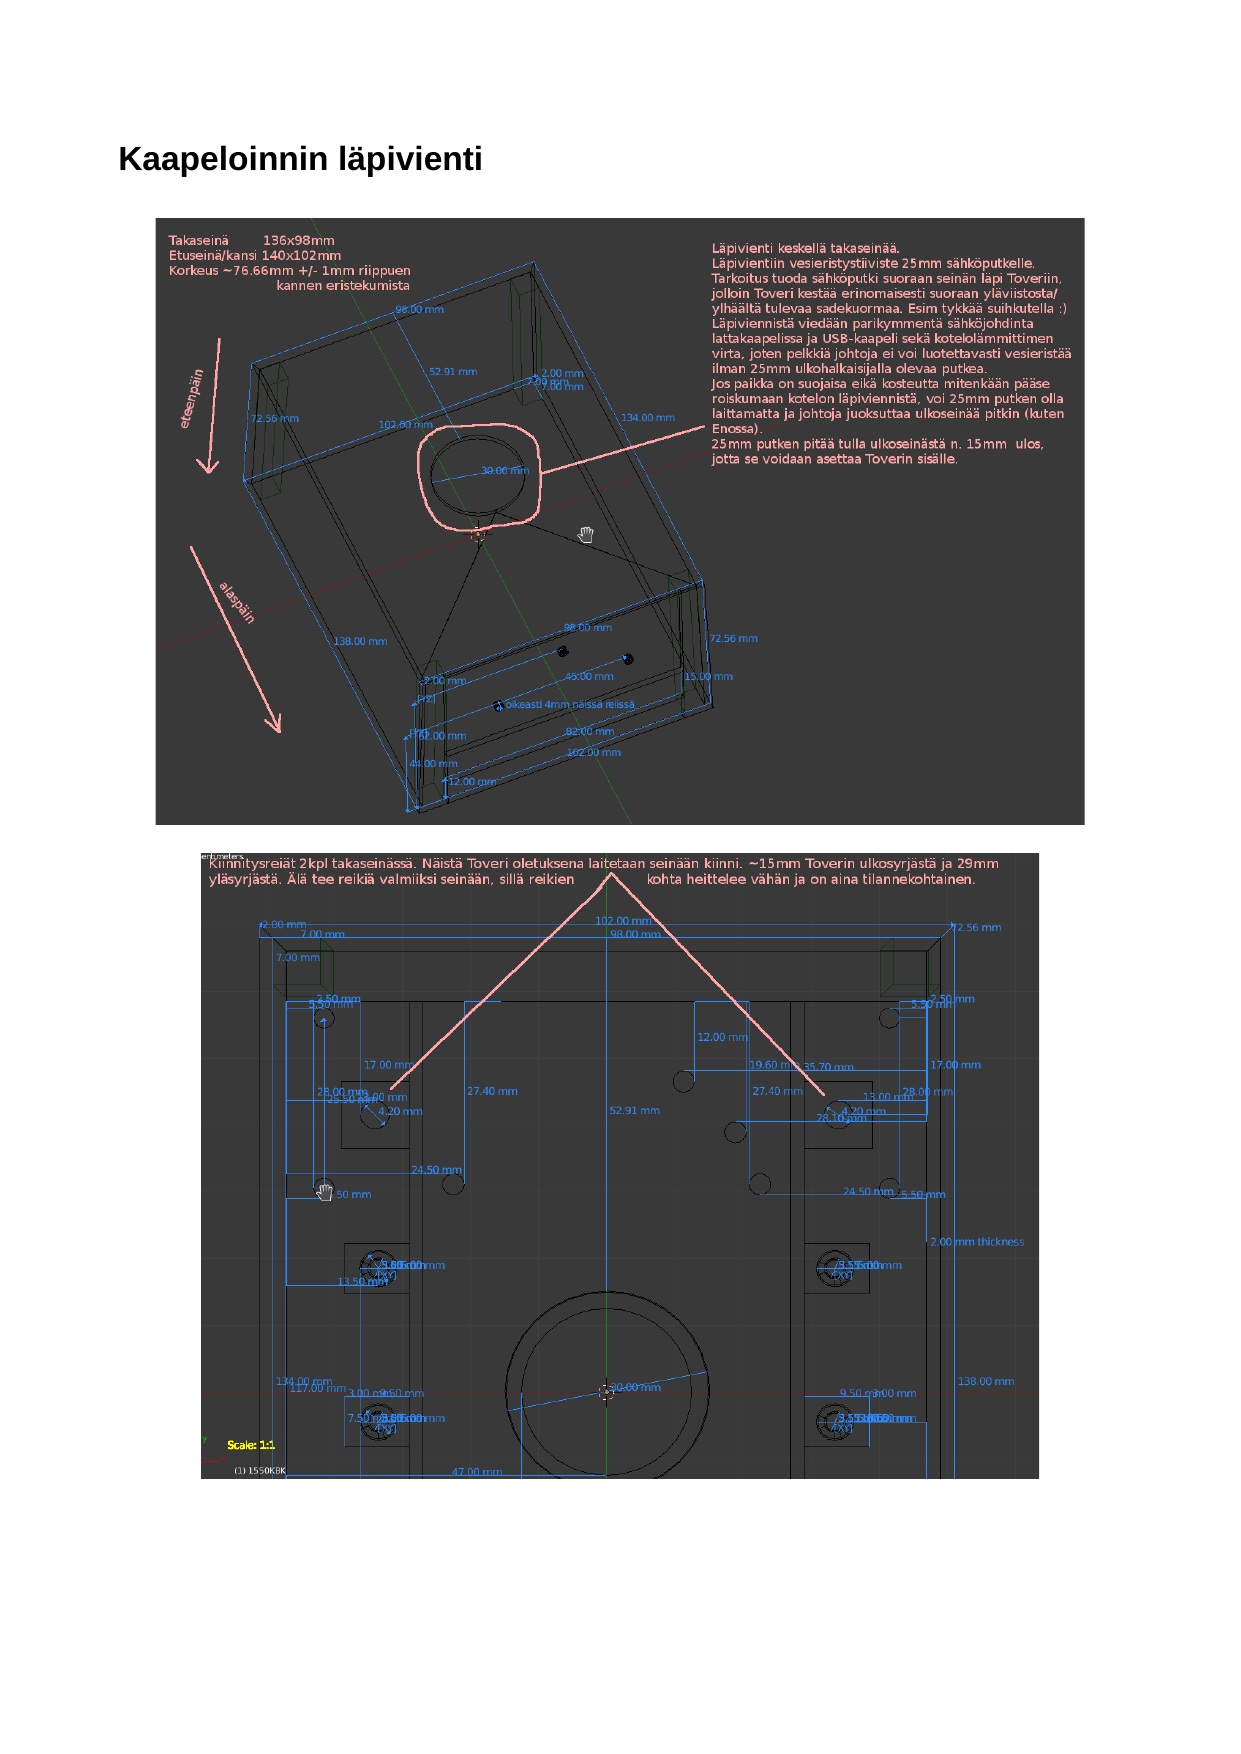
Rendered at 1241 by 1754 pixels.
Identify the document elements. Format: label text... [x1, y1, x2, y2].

picture [201, 853, 1040, 1479]
picture [155, 218, 1085, 825]
subtitle Kaapeloinnin läpivienti [118, 139, 1122, 178]
